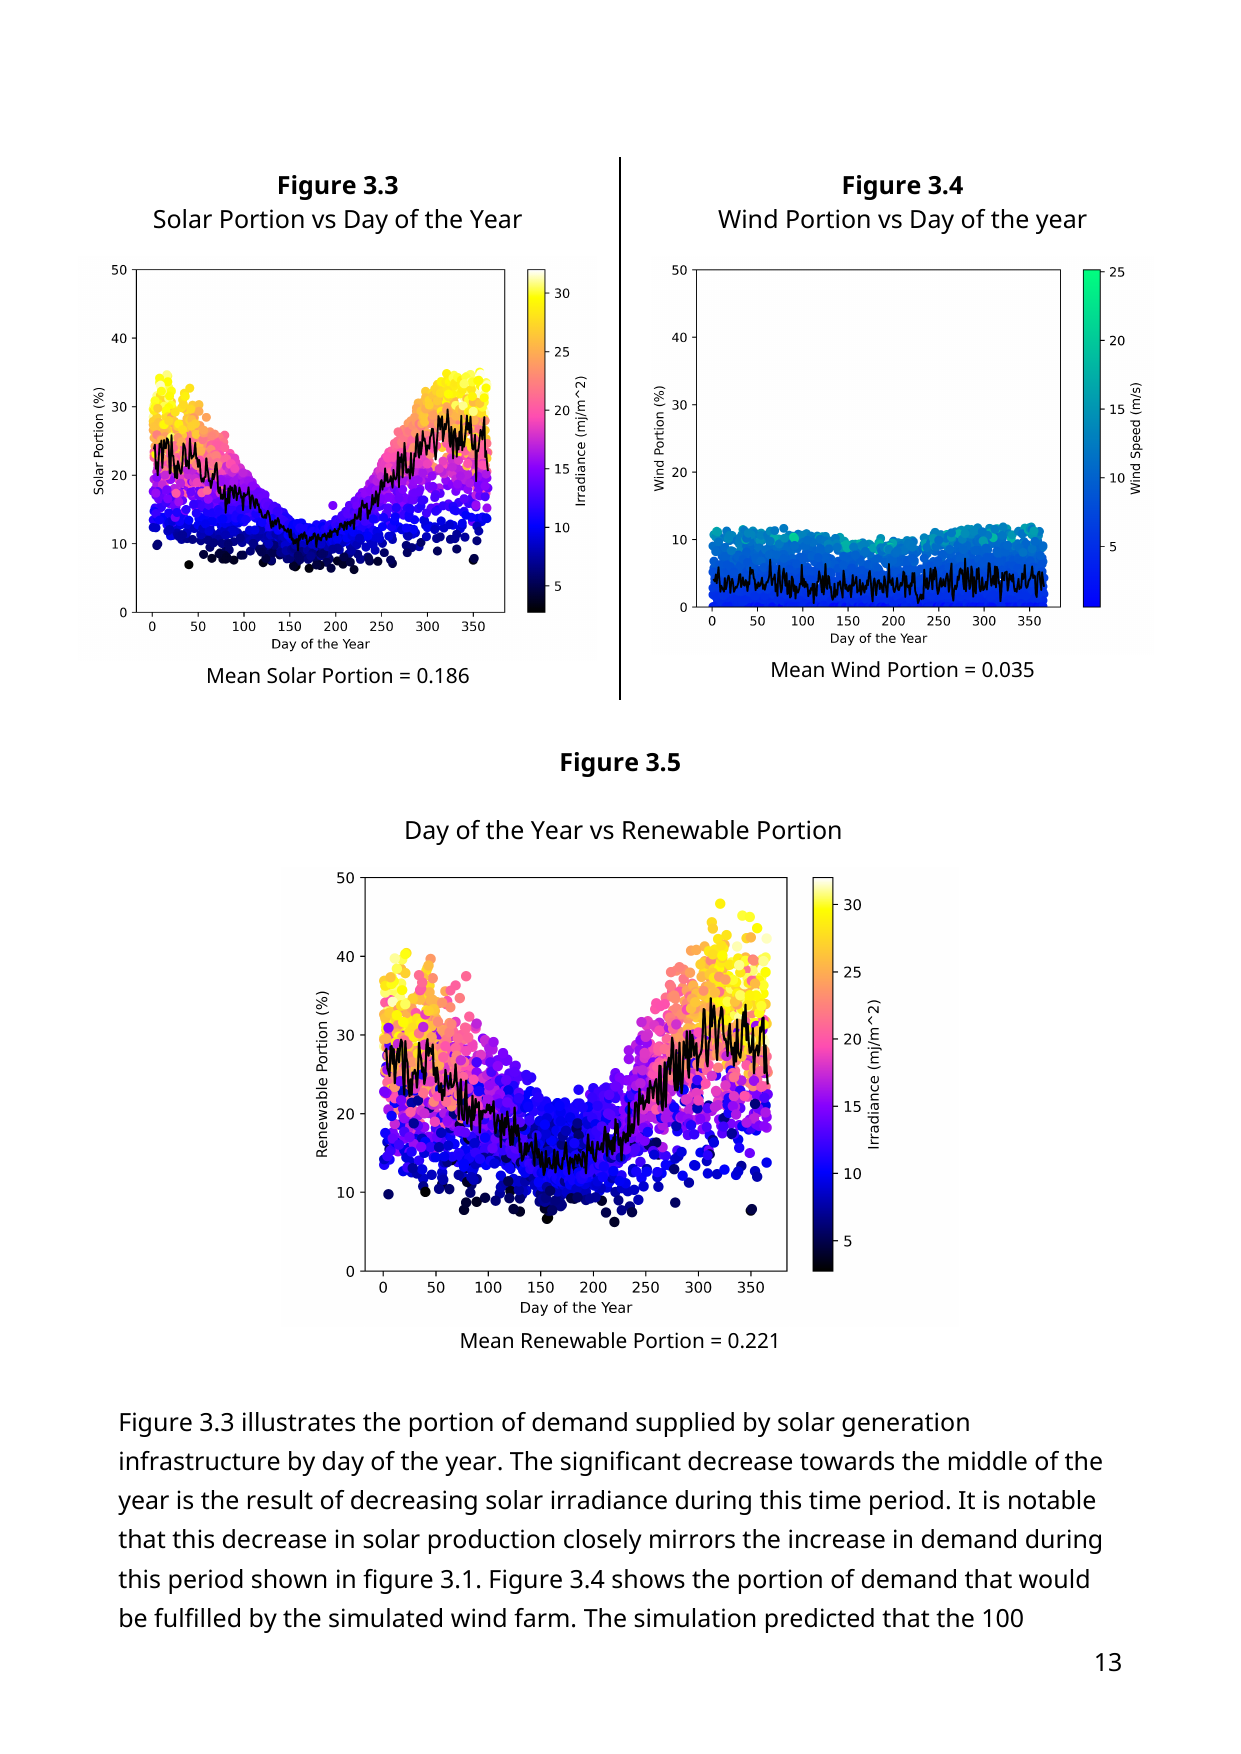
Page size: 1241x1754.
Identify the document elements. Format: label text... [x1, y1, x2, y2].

table_cell Figure 3.5 Day of the Year vs Renewable Portion [55, 700, 1185, 857]
picture [651, 256, 1154, 655]
picture [78, 256, 598, 661]
picture [280, 867, 960, 1327]
table_header Figure 3.4 Wind Portion vs Day of the year [621, 157, 1185, 246]
table_cell Mean Solar Portion = 0.186 [55, 246, 619, 700]
table_header Figure 3.3 Solar Portion vs Day of the Year [55, 157, 619, 246]
table_cell Mean Renewable Portion = 0.221 [55, 857, 1185, 1366]
text Figure 3.3 illustrates the portion of demand supplied by solar generation infrastructure by day of the year. The significant decrease towards the middle of the year is the result of decreasing solar irradiance during this time period. It is notable that this decrease in solar production closely mirrors the increase in demand during this period shown in figure 3.1. Figure 3.4 shows the portion of demand that would be fulfilled by the simulated wind farm. The simulation predicted that the 100 [118, 1405, 1122, 1634]
table_cell Mean Wind Portion = 0.035 [621, 246, 1185, 700]
